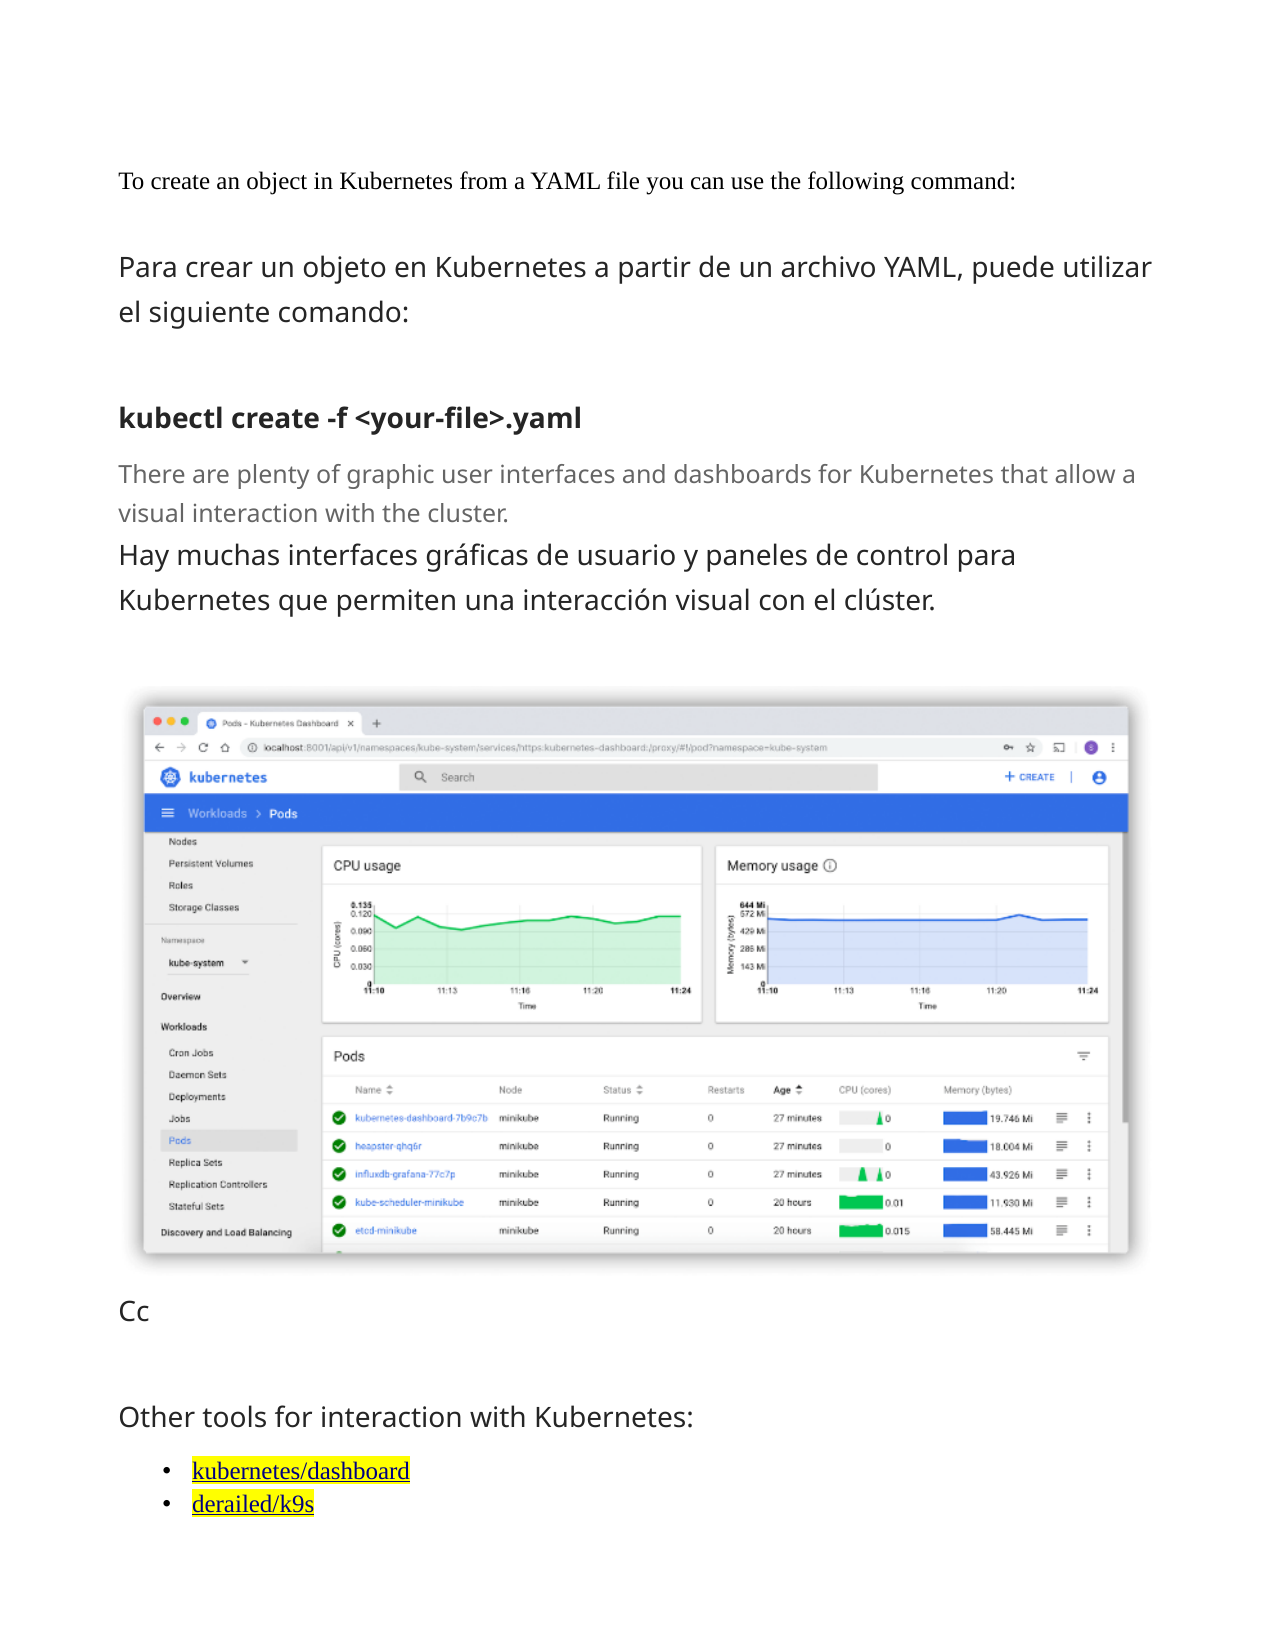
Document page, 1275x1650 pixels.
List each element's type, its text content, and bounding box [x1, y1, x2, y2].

list kubernetes/dashboard [162, 1456, 1157, 1484]
text To create an object in Kubernetes from a YAML file you can use the following command: [118, 166, 1157, 194]
text Para crear un objeto en Kubernetes a partir de un archivo YAML, puede utilizar el siguiente comando: [118, 213, 1157, 330]
list derailed/k9s [162, 1489, 1157, 1517]
picture [118, 686, 1157, 1286]
text There are plenty of graphic user interfaces and dashboards for Kubernetes that allow a visual interaction with the cluster. Hay muchas interfaces gráficas de usuario y paneles de control para Kubernetes que permiten una interacción visual con el clúster. [118, 457, 1157, 618]
text Other tools for interaction with Kubernetes: [118, 1397, 1157, 1435]
text kubectl create -f <your-file>.yaml [118, 398, 1157, 436]
text Cc [118, 1286, 1157, 1329]
